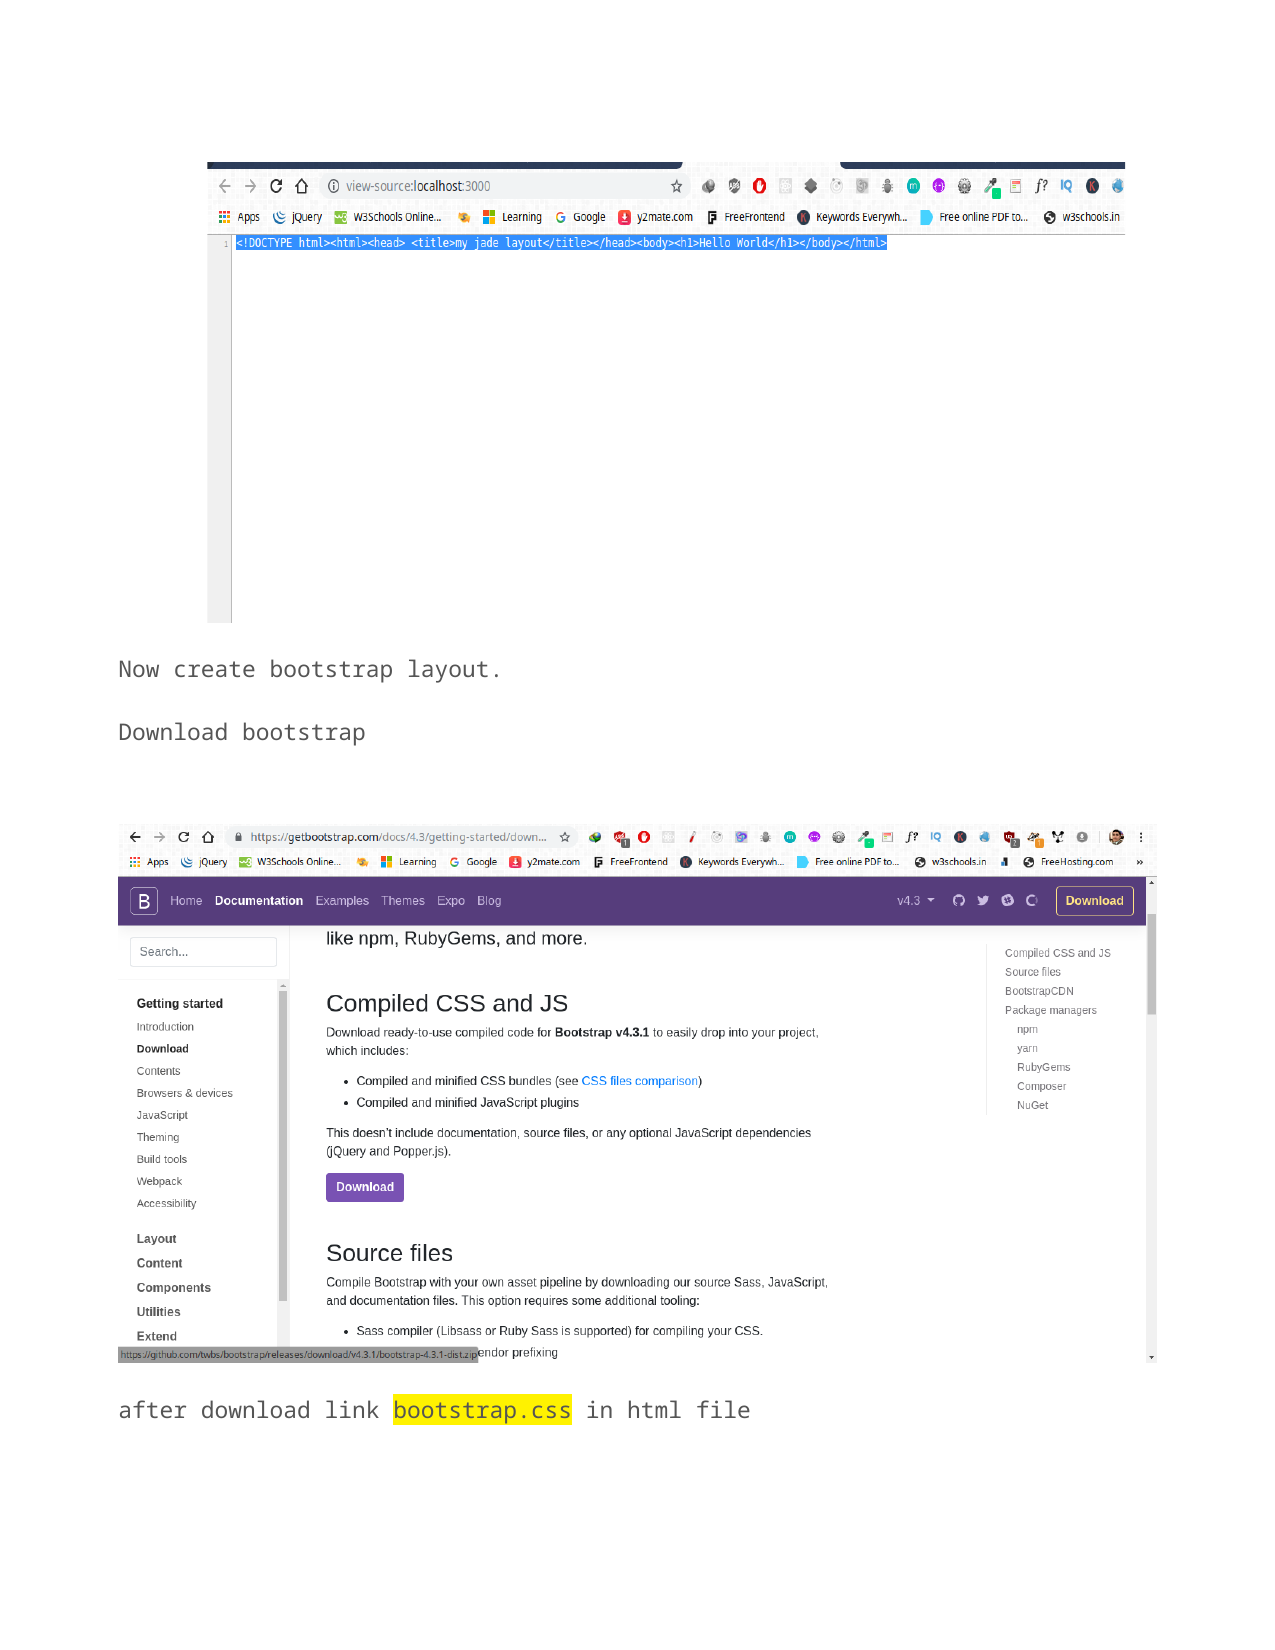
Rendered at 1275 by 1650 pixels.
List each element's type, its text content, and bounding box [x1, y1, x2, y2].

text Now create bootstrap layout. [118, 653, 1157, 685]
picture [118, 824, 1157, 1363]
picture [207, 162, 1125, 623]
text Download bootstrap [118, 716, 1157, 747]
text after download link bootstrap.css in html file [118, 1394, 1157, 1425]
